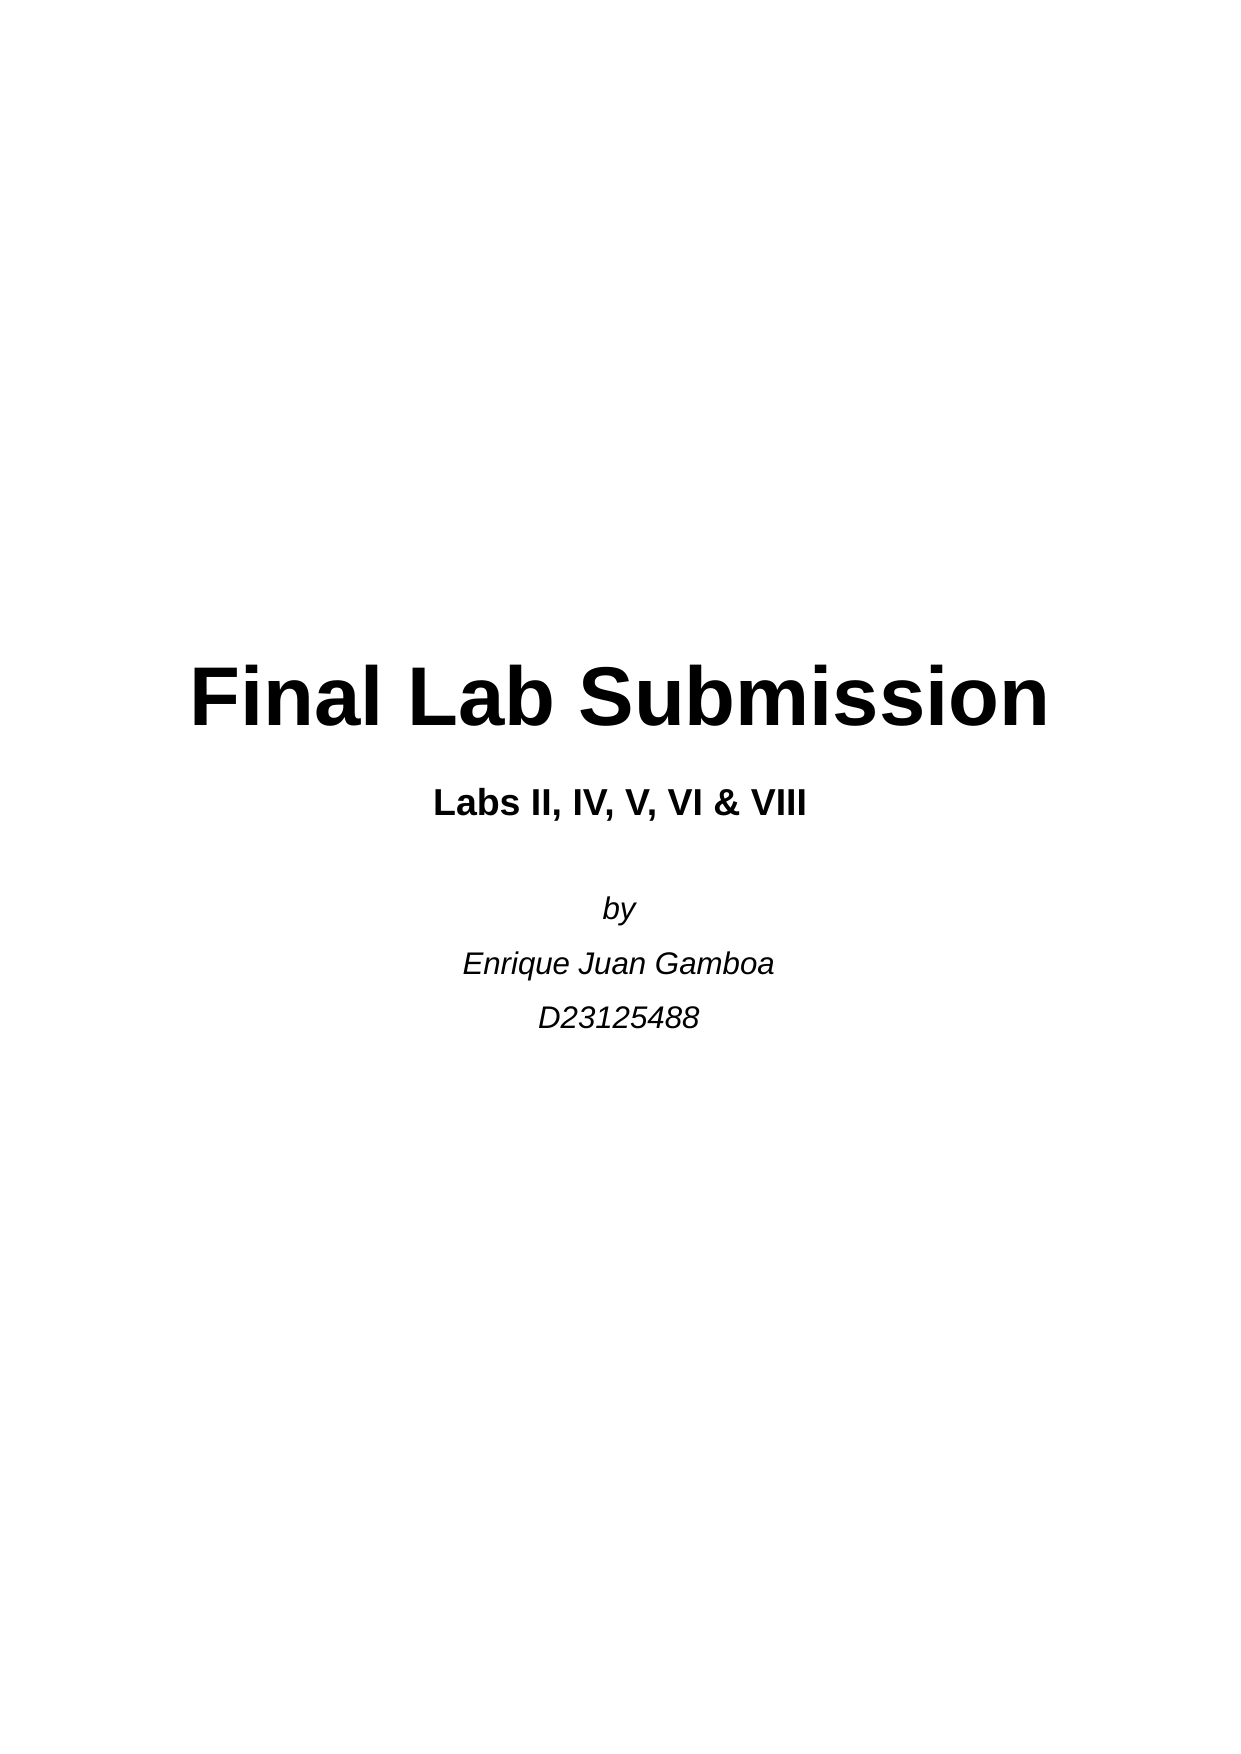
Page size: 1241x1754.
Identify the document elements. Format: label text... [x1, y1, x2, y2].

subtitle Enrique Juan Gamboa [118, 945, 1122, 981]
subtitle by [118, 890, 1122, 926]
subtitle Labs II, IV, V, VI & VIII [118, 781, 1122, 824]
subtitle D23125488 [118, 999, 1122, 1035]
title Final Lab Submission [118, 647, 1122, 743]
